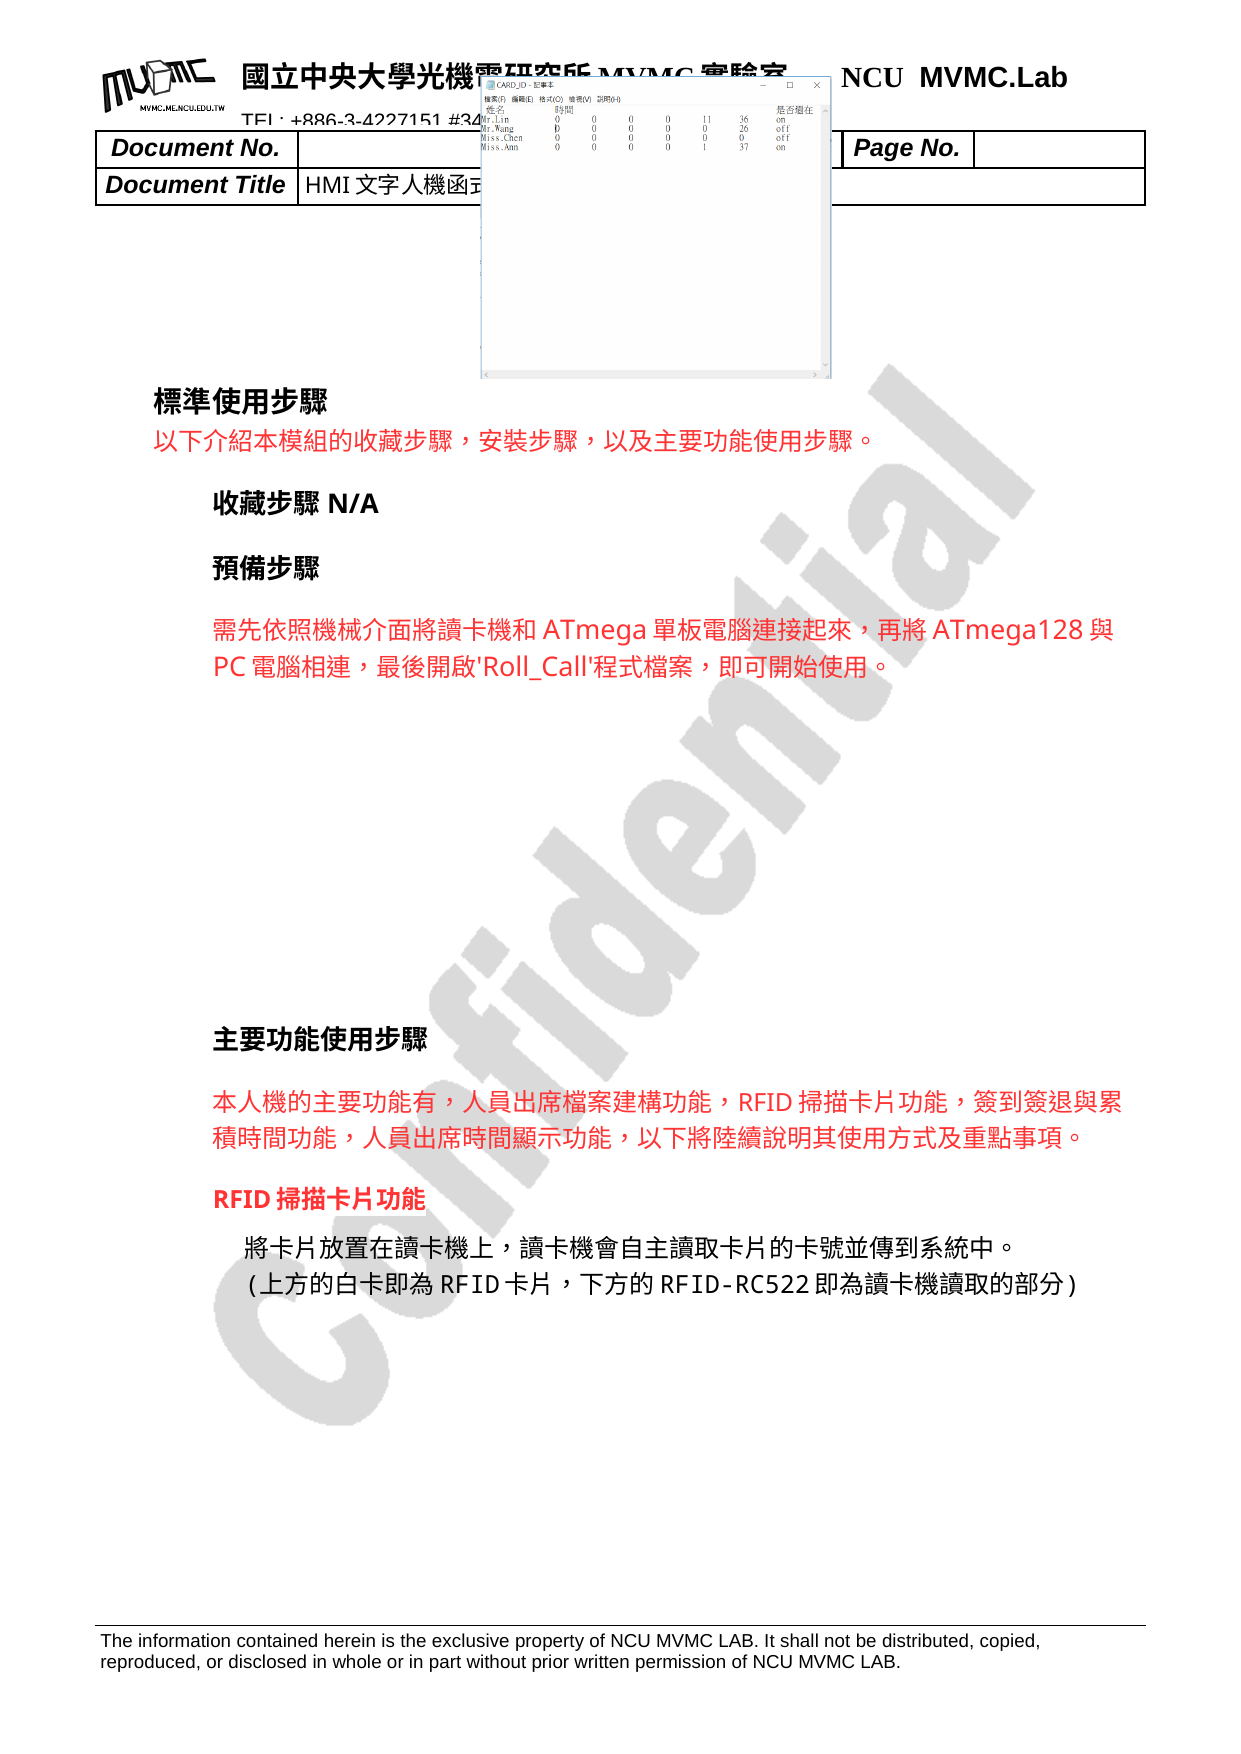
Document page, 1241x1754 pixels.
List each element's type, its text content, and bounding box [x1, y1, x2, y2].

text 將卡片放置在讀卡機上，讀卡機會自主讀取卡片的卡號並傳到系統中。 [94, 1229, 1146, 1265]
text 以下介紹本模組的收藏步驟，安裝步驟，以及主要功能使用步驟。 [153, 421, 1146, 457]
subtitle 主要功能使用步驟 [213, 1018, 1146, 1057]
text 需先依照機械介面將讀卡機和ATmega單板電腦連接起來，再將ATmega128與PC電腦相連，最後開啟'Roll_Call'程式檔案，即可開始使用。 [213, 611, 1146, 685]
picture [94, 47, 1146, 1229]
picture [844, 132, 973, 167]
picture [94, 1265, 1146, 1625]
subtitle 預備步驟 [213, 547, 1146, 586]
subtitle 收藏步驟 N/A [213, 482, 1146, 522]
subtitle 標準使用步驟 [153, 241, 1146, 421]
picture [975, 132, 1144, 167]
text RFID掃描卡片功能 [213, 1180, 1146, 1216]
picture [97, 132, 297, 167]
picture [97, 169, 297, 204]
text 本人機的主要功能有，人員出席檔案建構功能，RFID掃描卡片功能，簽到簽退與累積時間功能，人員出席時間顯示功能，以下將陸續說明其使用方式及重點事項。 [213, 1082, 1146, 1155]
picture [94, 1626, 1146, 1683]
text (上方的白卡即為RFID卡片，下方的RFID-RC522即為讀卡機讀取的部分) [244, 1265, 1146, 1301]
